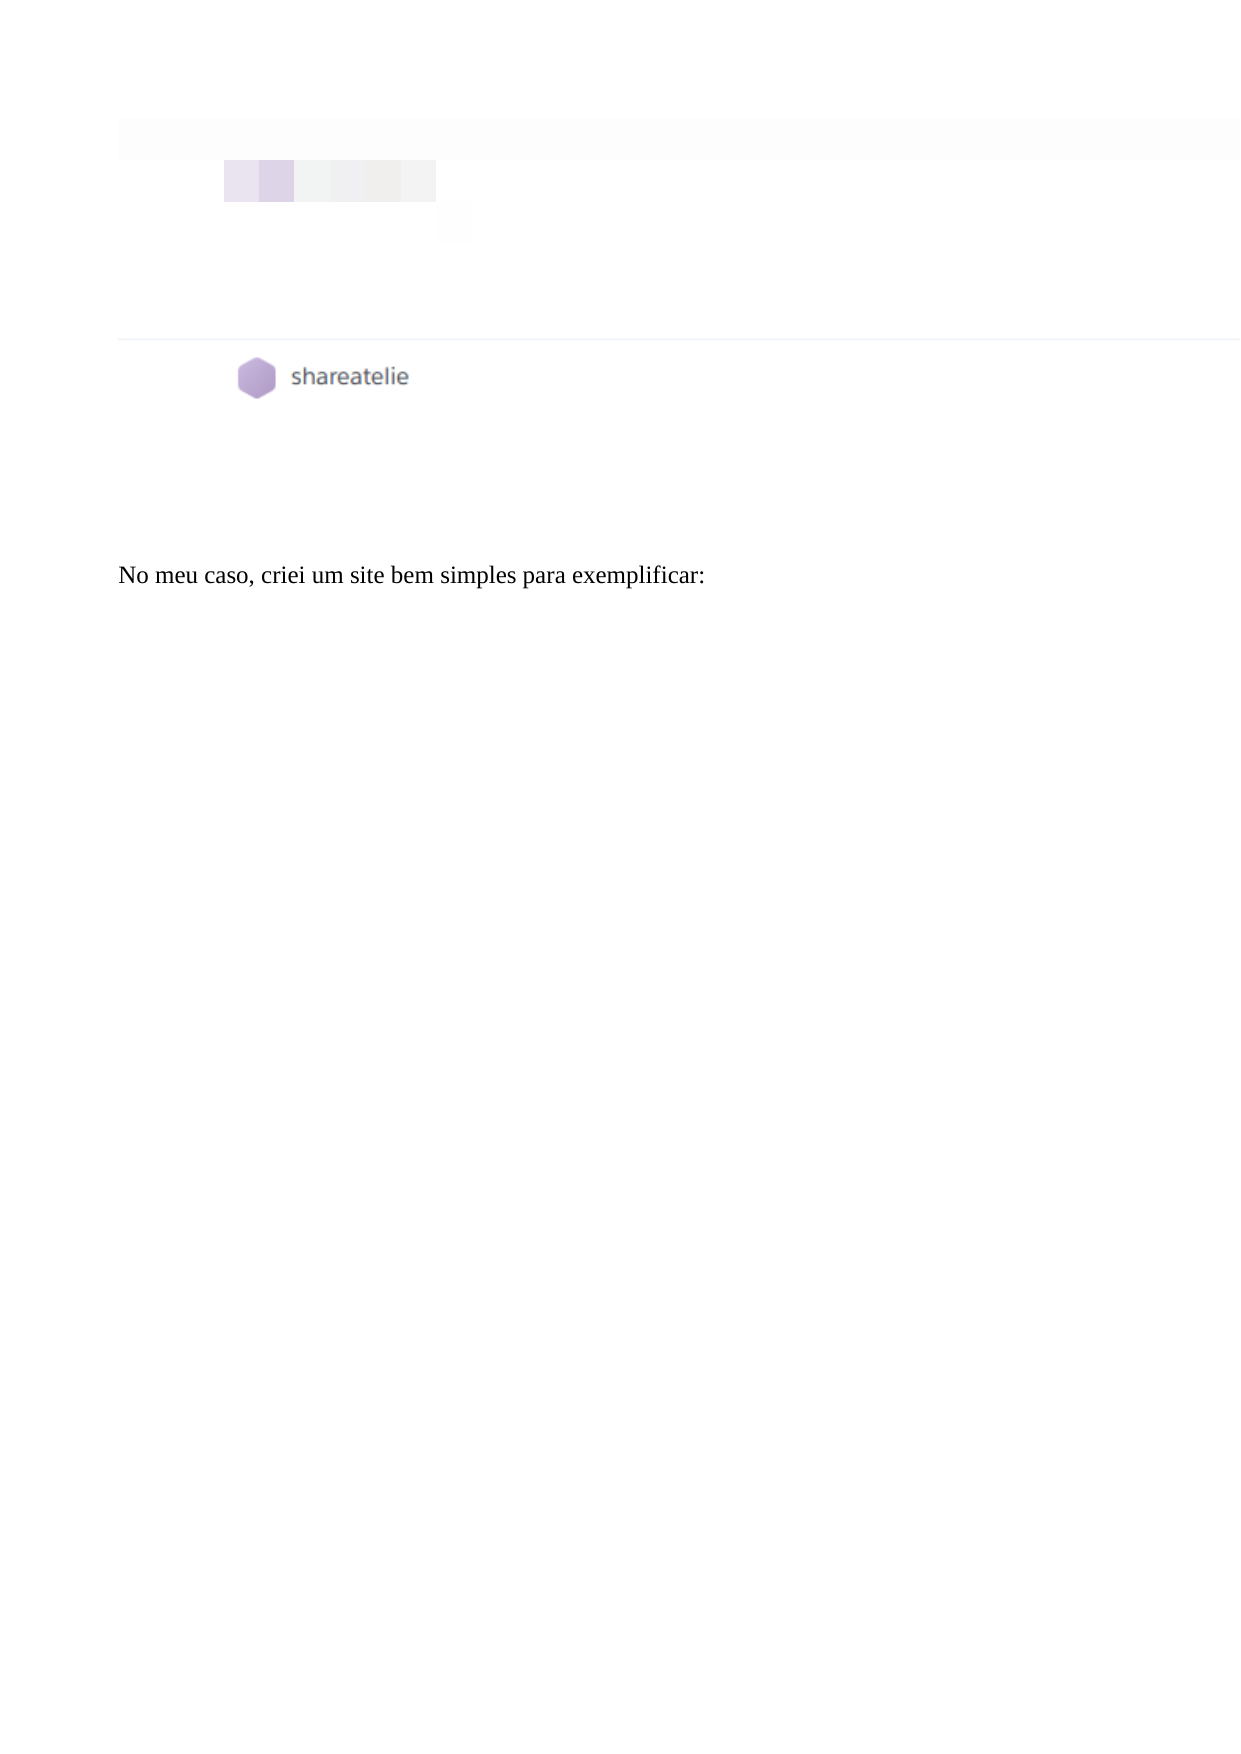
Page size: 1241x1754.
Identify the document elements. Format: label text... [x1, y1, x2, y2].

text No meu caso, criei um site bem simples para exemplificar: [118, 560, 1122, 589]
picture [118, 118, 1241, 328]
picture [118, 331, 1241, 542]
